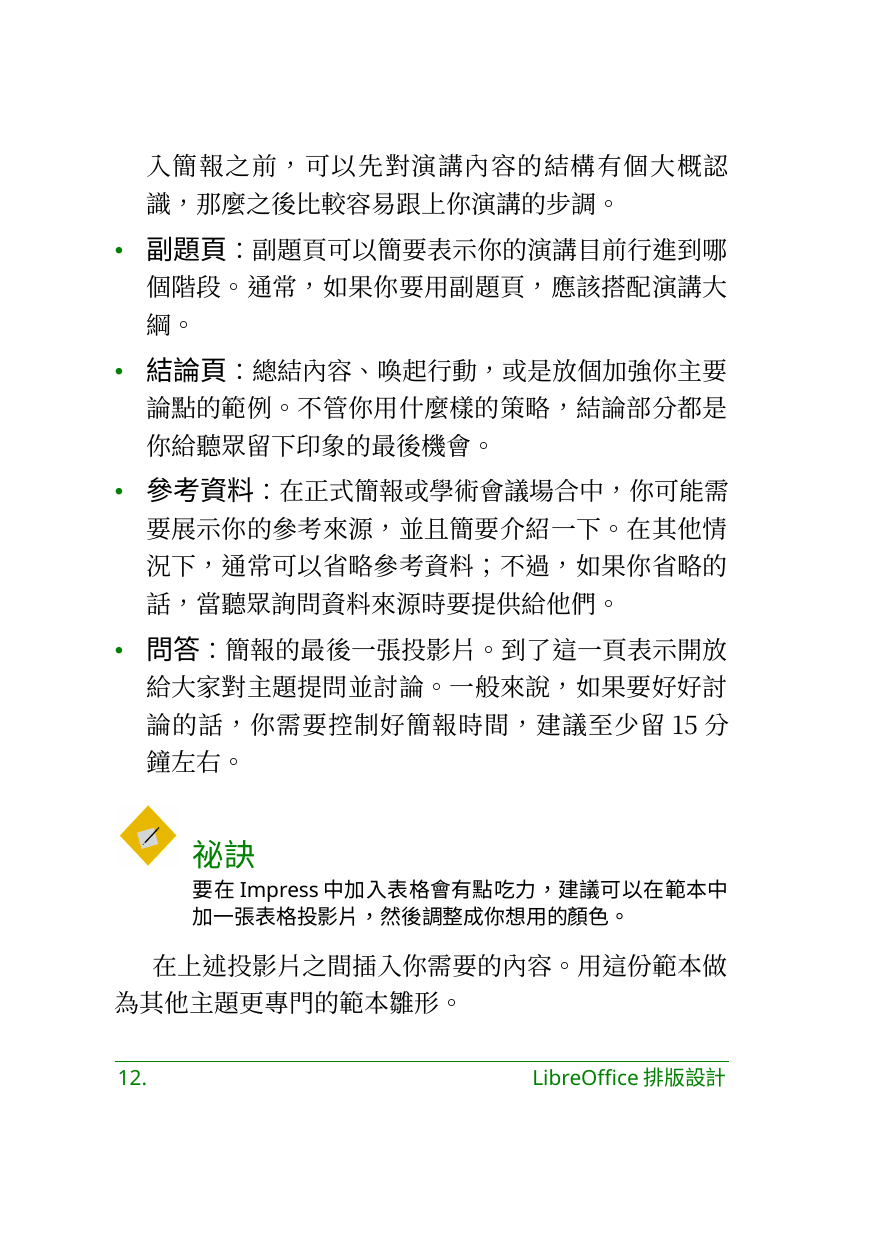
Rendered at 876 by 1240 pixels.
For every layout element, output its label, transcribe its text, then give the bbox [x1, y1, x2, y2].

list 副題頁：副題頁可以簡要表示你的演講目前行進到哪個階段。通常，如果你要用副題頁，應該搭配演講大綱。 [114, 229, 729, 342]
text 要在Impress中加入表格會有點吃力，建議可以在範本中加一張表格投影片，然後調整成你想用的顏色。 [193, 876, 729, 930]
list 參考資料：在正式簡報或學術會議場合中，你可能需要展示你的參考來源，並且簡要介紹一下。在其他情況下，通常可以省略參考資料；不過，如果你省略的話，當聽眾詢問資料來源時要提供給他們。 [114, 471, 729, 621]
picture [115, 804, 179, 867]
list 問答：簡報的最後一張投影片。到了這一頁表示開放給大家對主題提問並討論。一般來說，如果要好好討論的話，你需要控制好簡報時間，建議至少留15分鐘左右。 [114, 629, 729, 779]
list 祕訣 [114, 803, 729, 876]
list 入簡報之前，可以先對演講內容的結構有個大概認識，那麼之後比較容易跟上你演講的步調。 [114, 146, 729, 221]
list 結論頁：總結內容、喚起行動，或是放個加強你主要論點的範例。不管你用什麼樣的策略，結論部分都是你給聽眾留下印象的最後機會。 [114, 350, 729, 462]
text 在上述投影片之間插入你需要的內容。用這份範本做為其他主題更專門的範本雛形。 [114, 945, 729, 1020]
